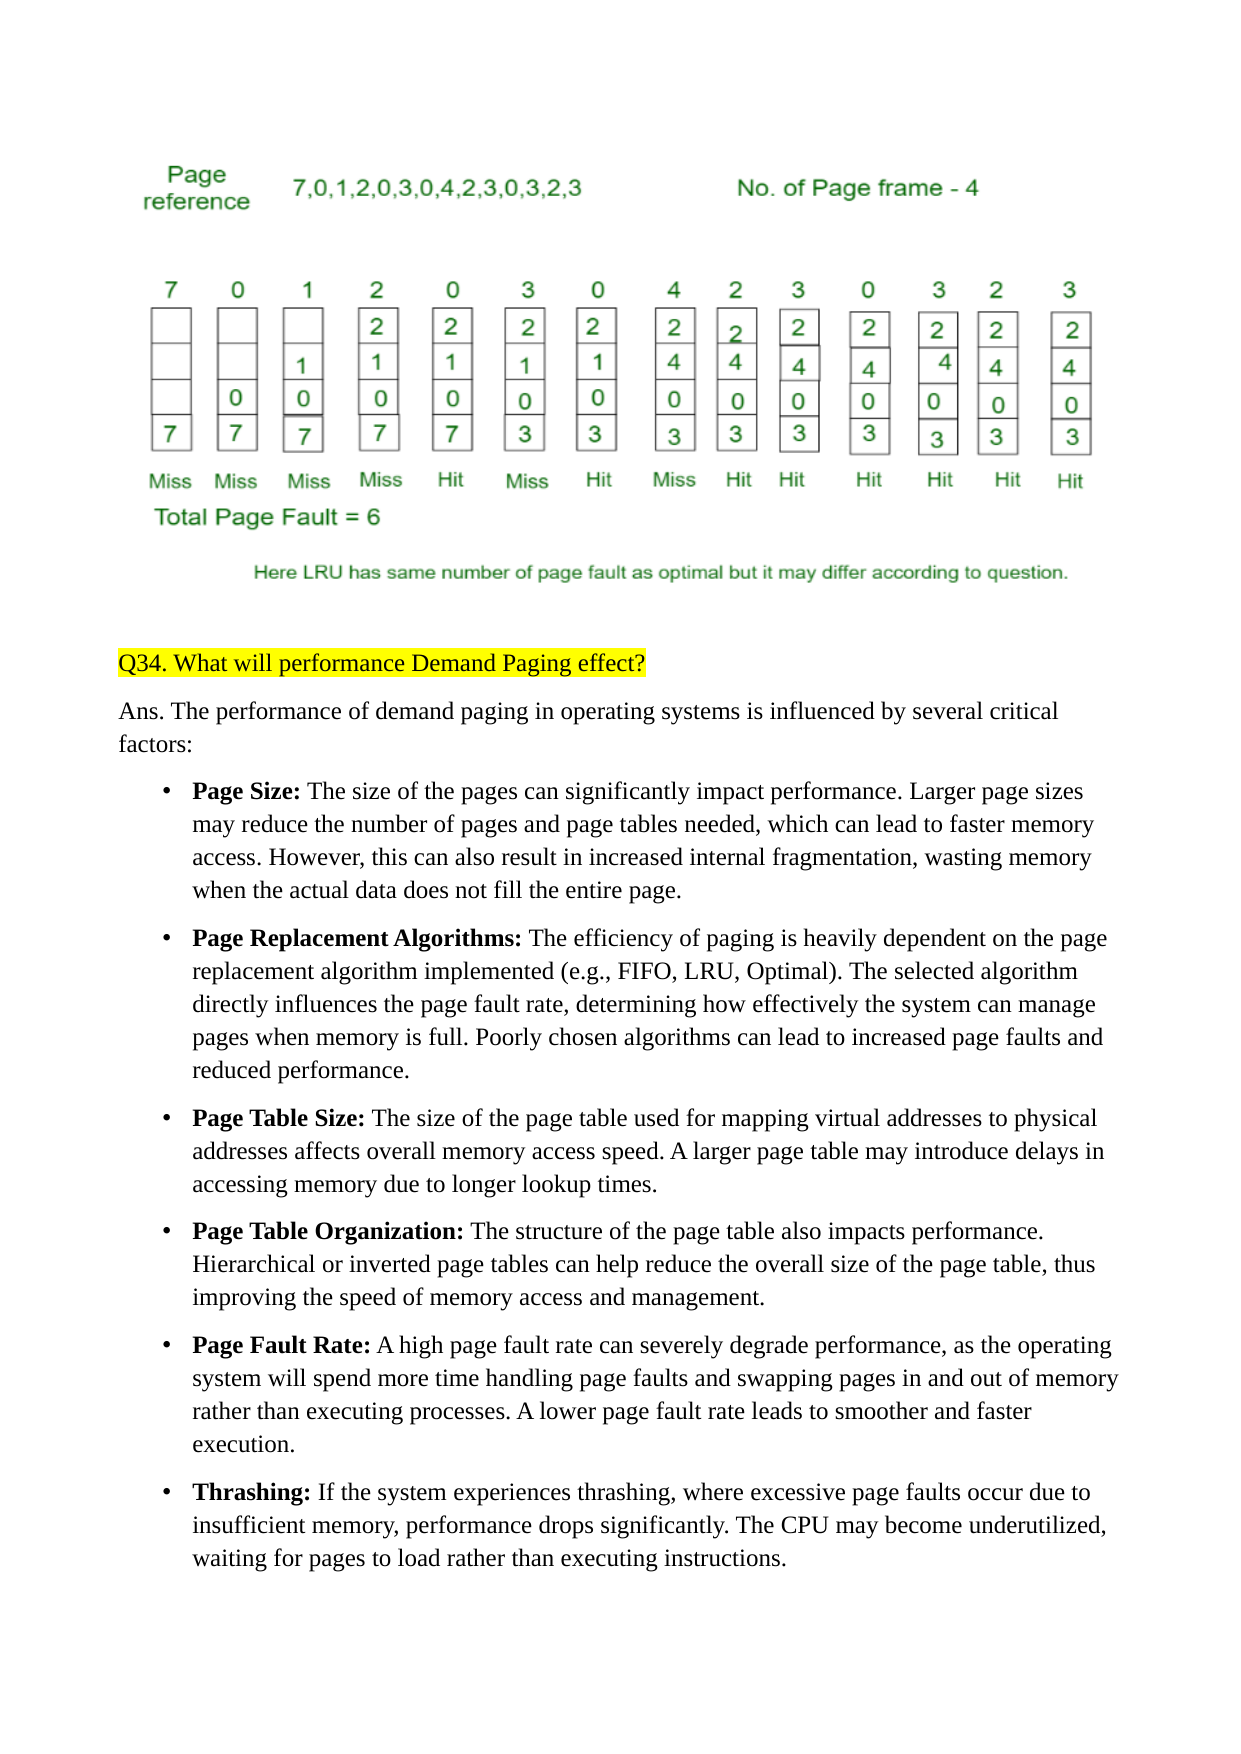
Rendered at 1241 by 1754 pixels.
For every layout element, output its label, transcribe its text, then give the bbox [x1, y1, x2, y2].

text Q34. What will performance Demand Paging effect? [118, 648, 1122, 677]
list Page Table Size: The size of the page table used for mapping virtual addresses to physical addresses affects overall memory access speed. A larger page table may introduce delays in accessing memory due to longer lookup times. [162, 1103, 1122, 1197]
list Page Replacement Algorithms: The efficiency of paging is heavily dependent on the page replacement algorithm implemented (e.g., FIFO, LRU, Optimal). The selected algorithm directly influences the page fault rate, determining how effectively the system can manage pages when memory is full. Poorly chosen algorithms can lead to increased page faults and reduced performance. [162, 923, 1122, 1084]
list Thrashing: If the system experiences thrashing, where excessive page faults occur due to insufficient memory, performance drops significantly. The CPU may become underutilized, waiting for pages to load rather than executing instructions. [162, 1477, 1122, 1571]
list Page Fault Rate: A high page fault rate can severely degrade performance, as the operating system will spend more time handling page faults and swapping pages in and out of memory rather than executing processes. A lower page fault rate leads to smoother and faster execution. [162, 1330, 1122, 1458]
picture [126, 144, 1131, 597]
list Page Table Organization: The structure of the page table also impacts performance. Hierarchical or inverted page tables can help reduce the overall size of the page table, thus improving the speed of memory access and management. [162, 1216, 1122, 1311]
list Page Size: The size of the pages can significantly impact performance. Larger page sizes may reduce the number of pages and page tables needed, which can lead to faster memory access. However, this can also result in increased internal fragmentation, wasting memory when the actual data does not fill the entire page. [162, 776, 1122, 904]
text Ans. The performance of demand paging in operating systems is influenced by several critical factors: [118, 696, 1122, 757]
